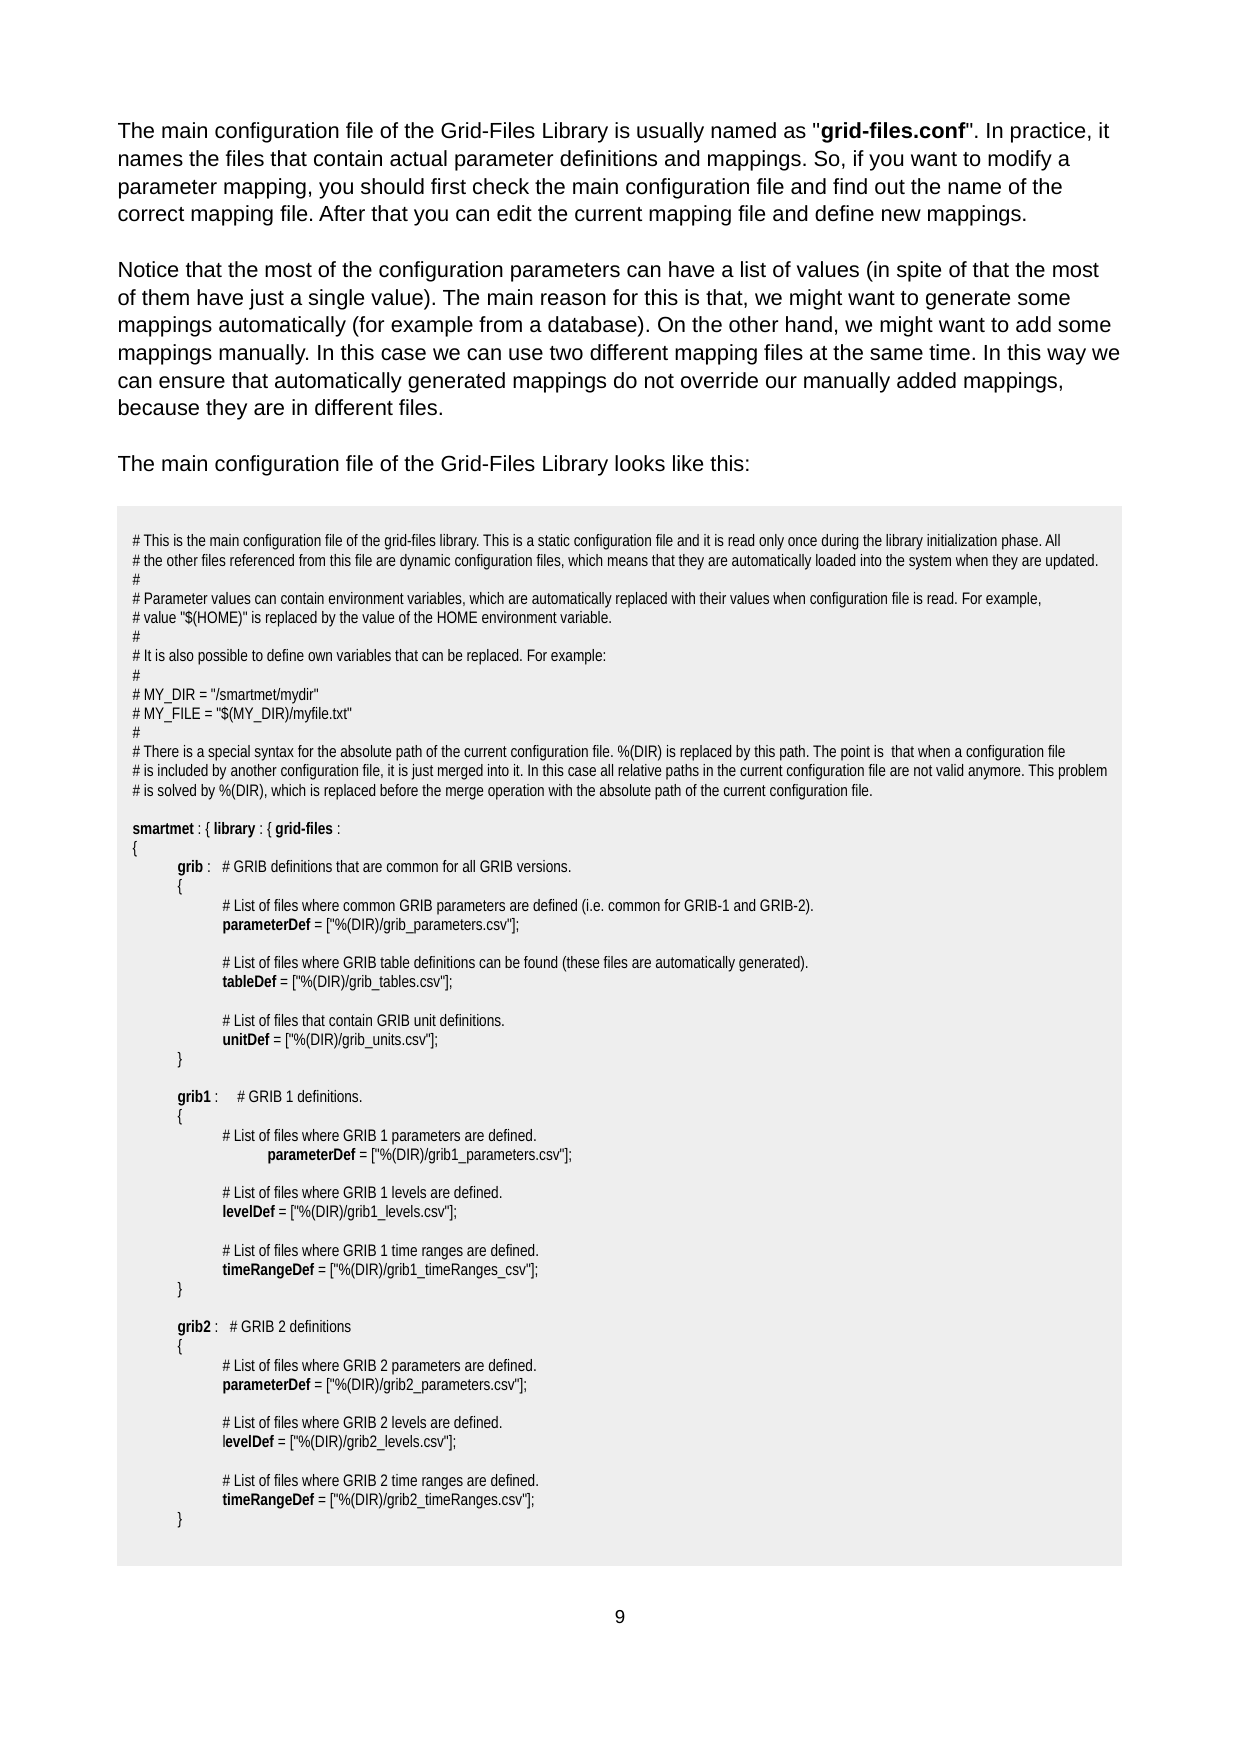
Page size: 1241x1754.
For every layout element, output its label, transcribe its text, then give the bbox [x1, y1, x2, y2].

text # [117, 569, 1122, 589]
text tableDef = ["%(DIR)/grib_tables.csv"]; [117, 972, 1122, 991]
text # List of files where GRIB 1 parameters are defined. [117, 1125, 1122, 1144]
text { [117, 876, 1122, 895]
text # value "$(HOME)" is replaced by the value of the HOME environment variable. [117, 608, 1122, 627]
text { [117, 1336, 1122, 1355]
text # List of files where GRIB table definitions can be found (these files are automatically generated). [117, 953, 1122, 972]
text # It is also possible to define own variables that can be replaced. For example: [117, 646, 1122, 665]
text # This is the main configuration file of the grid-files library. This is a static configuration file and it is read only once during the library initialization phase. All [117, 531, 1122, 550]
text # List of files where GRIB 2 time ranges are defined. [117, 1470, 1122, 1489]
text smartmet : { library : { grid-files : [117, 819, 1122, 838]
text parameterDef = ["%(DIR)/grib2_parameters.csv"]; [117, 1374, 1122, 1394]
text parameterDef = ["%(DIR)/grib1_parameters.csv"]; [117, 1144, 1122, 1164]
text } [117, 1509, 1122, 1528]
text # List of files where GRIB 1 time ranges are defined. [117, 1240, 1122, 1259]
text # [117, 665, 1122, 684]
text # List of files that contain GRIB unit definitions. [117, 1010, 1122, 1029]
text # is included by another configuration file, it is just merged into it. In this case all relative paths in the current configuration file are not valid anymore. This problem [117, 761, 1122, 780]
text The main configuration file of the Grid-Files Library looks like this: [117, 451, 1122, 476]
text # List of files where GRIB 2 parameters are defined. [117, 1355, 1122, 1374]
text # the other files referenced from this file are dynamic configuration files, which means that they are automatically loaded into the system when they are updated. [117, 550, 1122, 569]
text # List of files where common GRIB parameters are defined (i.e. common for GRIB-1 and GRIB-2). [117, 895, 1122, 914]
text # Parameter values can contain environment variables, which are automatically replaced with their values when configuration file is read. For example, [117, 589, 1122, 608]
text grib2 : # GRIB 2 definitions [117, 1317, 1122, 1336]
text # MY_DIR = "/smartmet/mydir" [117, 684, 1122, 704]
text # List of files where GRIB 2 levels are defined. [117, 1413, 1122, 1432]
text } [117, 1279, 1122, 1298]
text levelDef = ["%(DIR)/grib2_levels.csv"]; [117, 1432, 1122, 1451]
text # is solved by %(DIR), which is replaced before the merge operation with the absolute path of the current configuration file. [117, 780, 1122, 799]
text # List of files where GRIB 1 levels are defined. [117, 1183, 1122, 1202]
text timeRangeDef = ["%(DIR)/grib2_timeRanges.csv"]; [117, 1489, 1122, 1509]
text parameterDef = ["%(DIR)/grib_parameters.csv"]; [117, 914, 1122, 934]
text unitDef = ["%(DIR)/grib_units.csv"]; [117, 1029, 1122, 1049]
text levelDef = ["%(DIR)/grib1_levels.csv"]; [117, 1202, 1122, 1221]
text # [117, 627, 1122, 646]
text # [117, 723, 1122, 742]
text } [117, 1049, 1122, 1068]
text The main configuration file of the Grid-Files Library is usually named as "grid-files.conf". In practice, it names the files that contain actual parameter definitions and mappings. So, if you want to modify a parameter mapping, you should first check the main configuration file and find out the name of the correct mapping file. After that you can edit the current mapping file and define new mappings. [117, 118, 1122, 226]
text # There is a special syntax for the absolute path of the current configuration file. %(DIR) is replaced by this path. The point is that when a configuration file [117, 742, 1122, 761]
text timeRangeDef = ["%(DIR)/grib1_timeRanges_csv"]; [117, 1259, 1122, 1279]
text # MY_FILE = "$(MY_DIR)/myfile.txt" [117, 704, 1122, 723]
text grib : # GRIB definitions that are common for all GRIB versions. [117, 857, 1122, 876]
text Notice that the most of the configuration parameters can have a list of values (in spite of that the most of them have just a single value). The main reason for this is that, we might want to generate some mappings automatically (for example from a database). On the other hand, we might want to add some mappings manually. In this case we can use two different mapping files at the same time. In this way we can ensure that automatically generated mappings do not override our manually added mappings, because they are in different files. [117, 257, 1122, 420]
text grib1 : # GRIB 1 definitions. [117, 1087, 1122, 1106]
text { [117, 838, 1122, 857]
text { [117, 1106, 1122, 1125]
